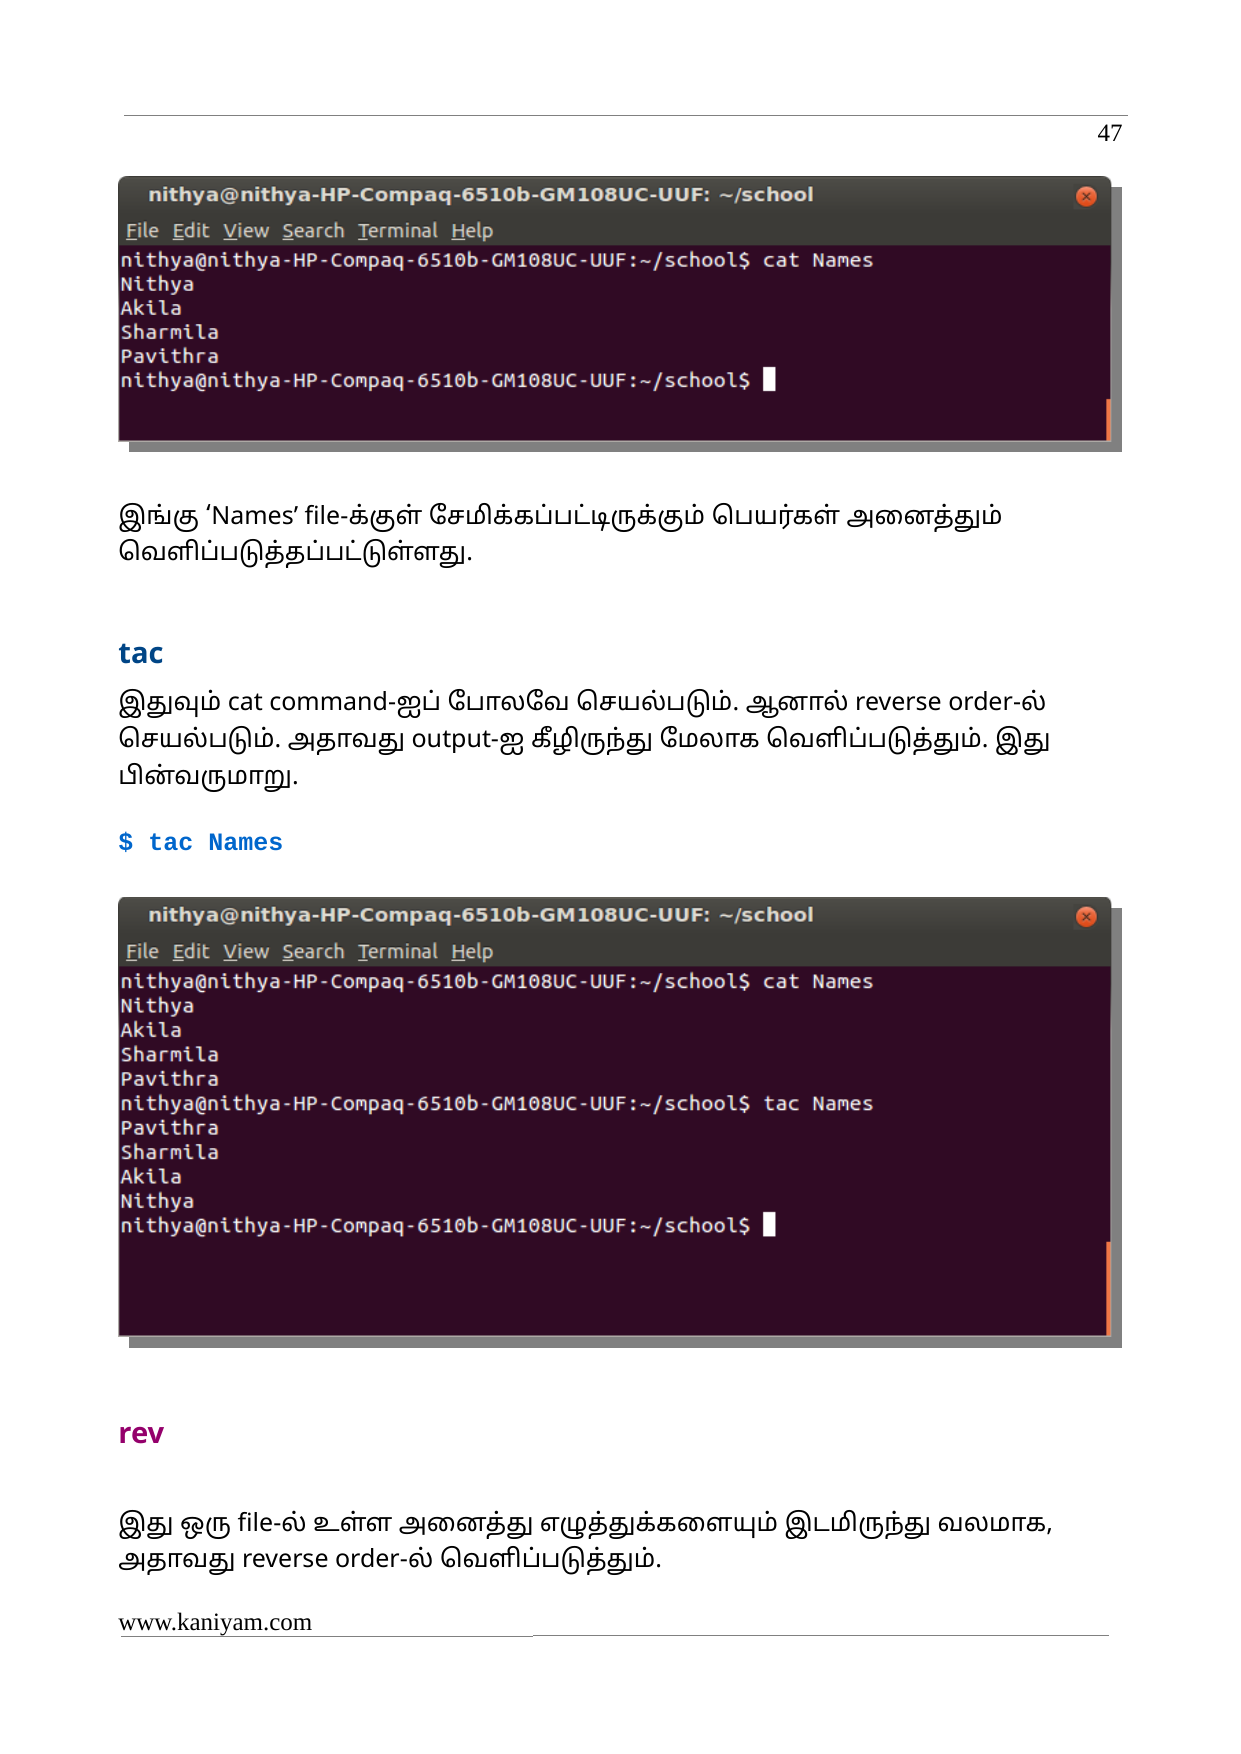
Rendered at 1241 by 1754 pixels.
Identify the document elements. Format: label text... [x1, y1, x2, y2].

text இங்கு ‘Names’ file-க்குள் சேமிக்கப்பட்டிருக்கும் பெயர்கள் அனைத்தும் வெளிப்படுத்தப்பட்டுள்ளது. [118, 498, 1122, 570]
text இது ஒரு file-ல் உள்ள அனைத்து எழுத்துக்களையும் இடமிருந்து வலமாக, அதாவது reverse order-ல் வெளிப்படுத்தும். [118, 1504, 1122, 1576]
picture [118, 897, 1112, 1337]
subtitle rev [118, 1412, 1122, 1452]
picture [118, 176, 1112, 442]
text இதுவும் cat command-ஐப் போலவே செயல்படும். ஆனால் reverse order-ல் செயல்படும். அதாவது output-ஐ கீழிருந்து மேலாக வெளிப்படுத்தும். இது பின்வருமாறு. [118, 684, 1122, 795]
text $ tac Names [118, 829, 1122, 857]
subtitle tac [118, 632, 1122, 672]
